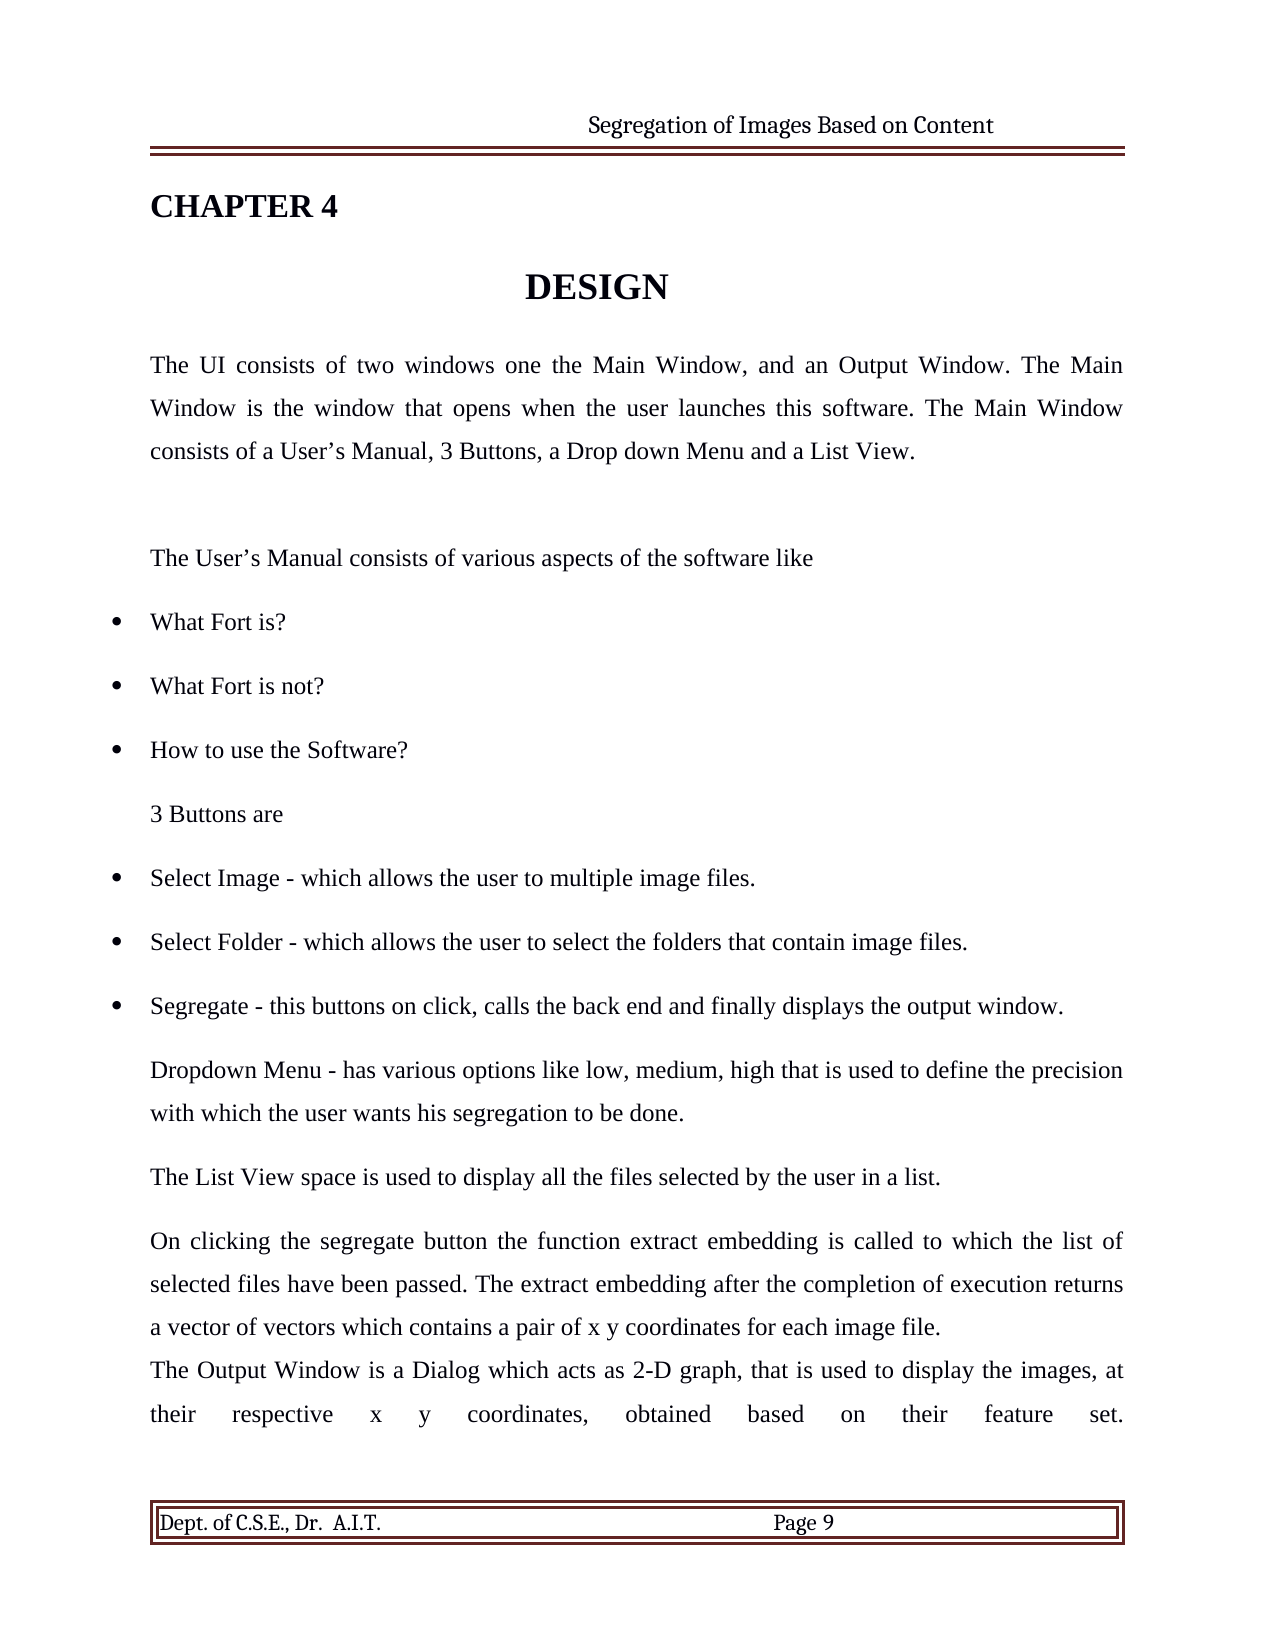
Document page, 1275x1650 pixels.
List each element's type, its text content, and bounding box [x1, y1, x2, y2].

list Segregate - this buttons on click, calls the back end and finally displays the output window. [112, 991, 1125, 1020]
list Select Folder - which allows the user to select the folders that contain image files. [112, 927, 1125, 956]
list What Fort is? [112, 607, 1125, 636]
text The List View space is used to display all the files selected by the user in a list. [150, 1162, 1125, 1191]
text On clicking the segregate button the function extract embedding is called to which the list of selected files have been passed. The extract embedding after the completion of execution returns a vector of vectors which contains a pair of x y coordinates for each image file. [150, 1226, 1125, 1341]
list DESIGN [150, 265, 1125, 308]
text The Output Window is a Dialog which acts as 2-D graph, that is used to display the images, at their respective x y coordinates, obtained based on their feature set. [150, 1356, 1125, 1469]
text 3 Buttons are [150, 799, 1125, 828]
list How to use the Software? [112, 735, 1125, 764]
text Dropdown Menu - has various options like low, medium, high that is used to define the precision with which the user wants his segregation to be done. [150, 1055, 1125, 1127]
text The UI consists of two windows one the Main Window, and an Output Window. The Main Window is the window that opens when the user launches this software. The Main Window consists of a User’s Manual, 3 Buttons, a Drop down Menu and a List View. [150, 350, 1125, 465]
list CHAPTER 4 [150, 186, 1125, 225]
text The User’s Manual consists of various aspects of the software like [150, 500, 1125, 572]
list Select Image - which allows the user to multiple image files. [112, 863, 1125, 892]
list What Fort is not? [112, 671, 1125, 700]
